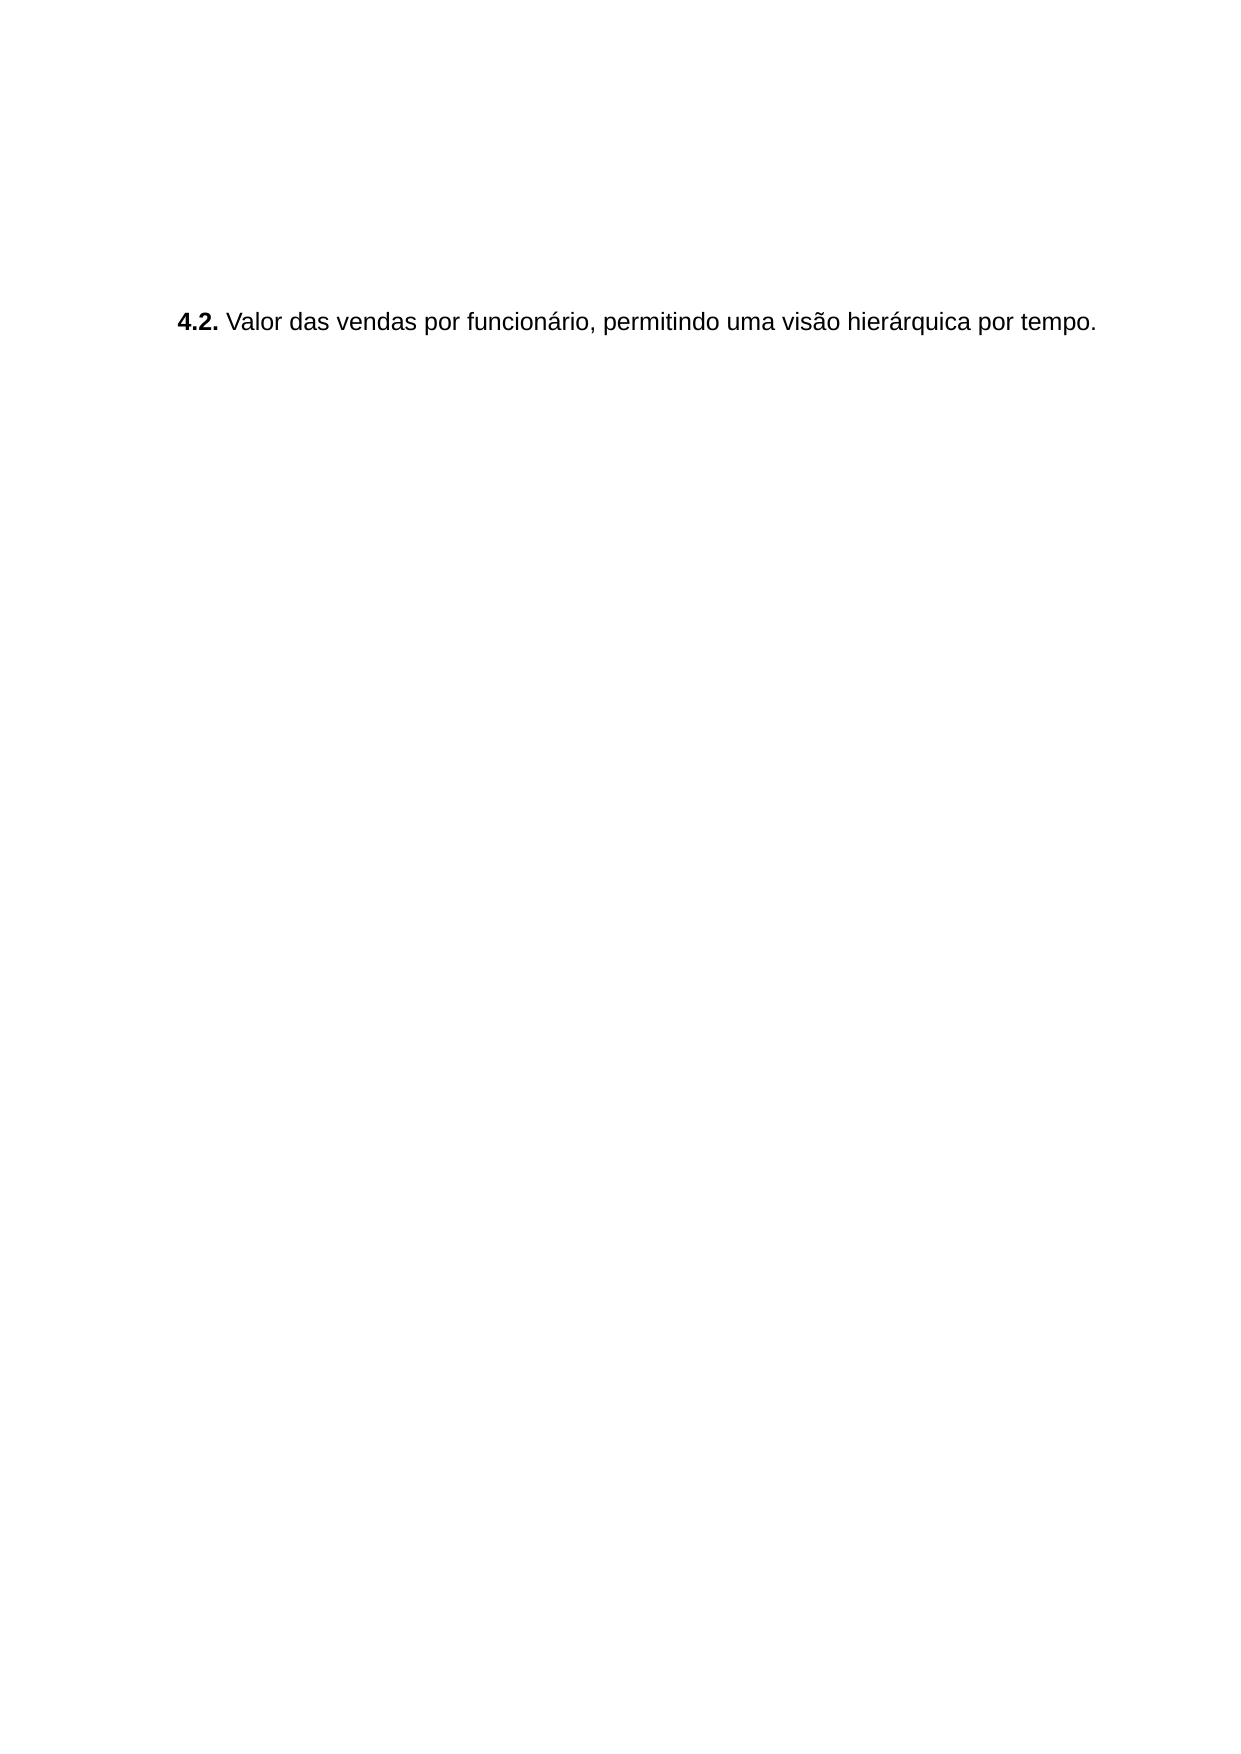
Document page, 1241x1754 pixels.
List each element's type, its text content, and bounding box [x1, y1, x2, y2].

text 4.2. Valor das vendas por funcionário, permitindo uma visão hierárquica por tempo. [177, 307, 1122, 335]
